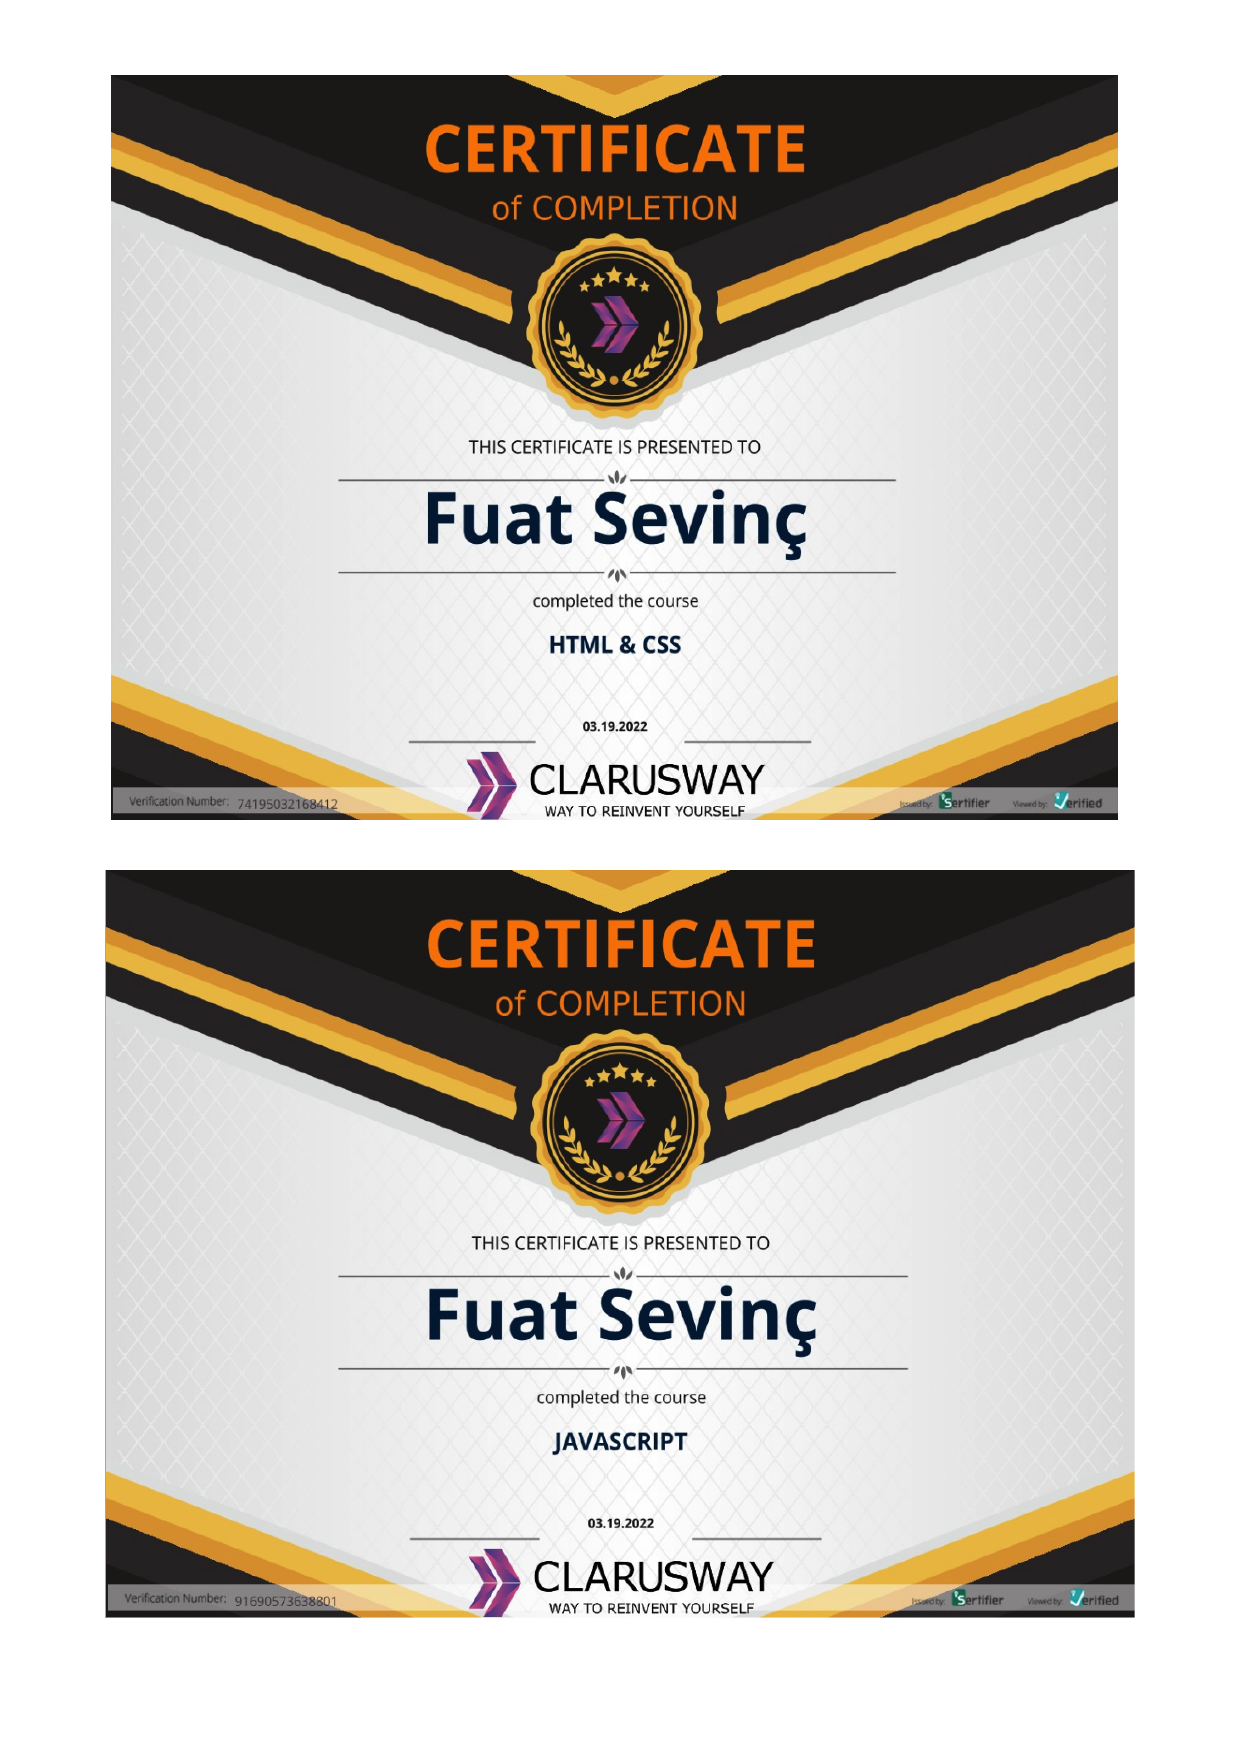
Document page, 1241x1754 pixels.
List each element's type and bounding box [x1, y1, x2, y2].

picture [105, 870, 1135, 1618]
picture [111, 75, 1118, 820]
